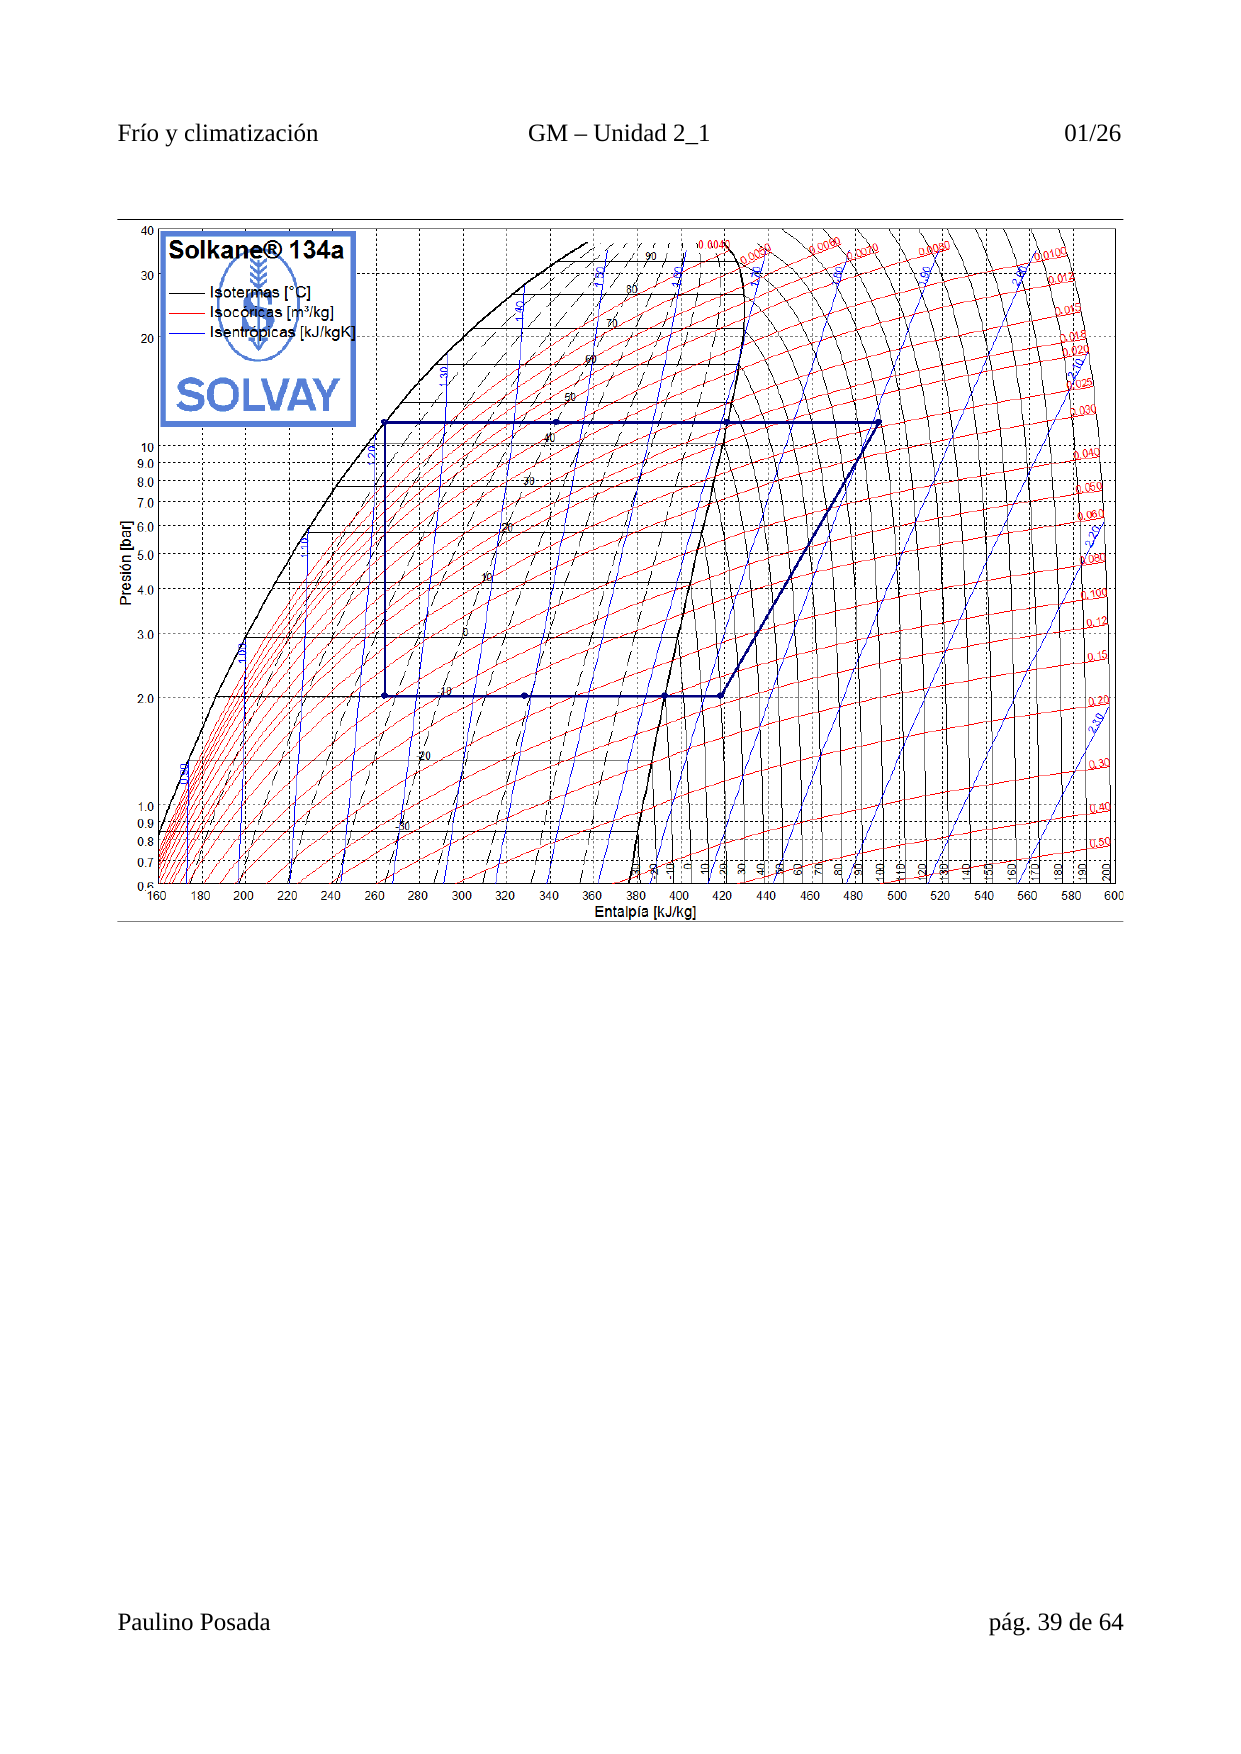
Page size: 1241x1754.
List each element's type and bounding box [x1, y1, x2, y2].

picture [117, 219, 1124, 922]
